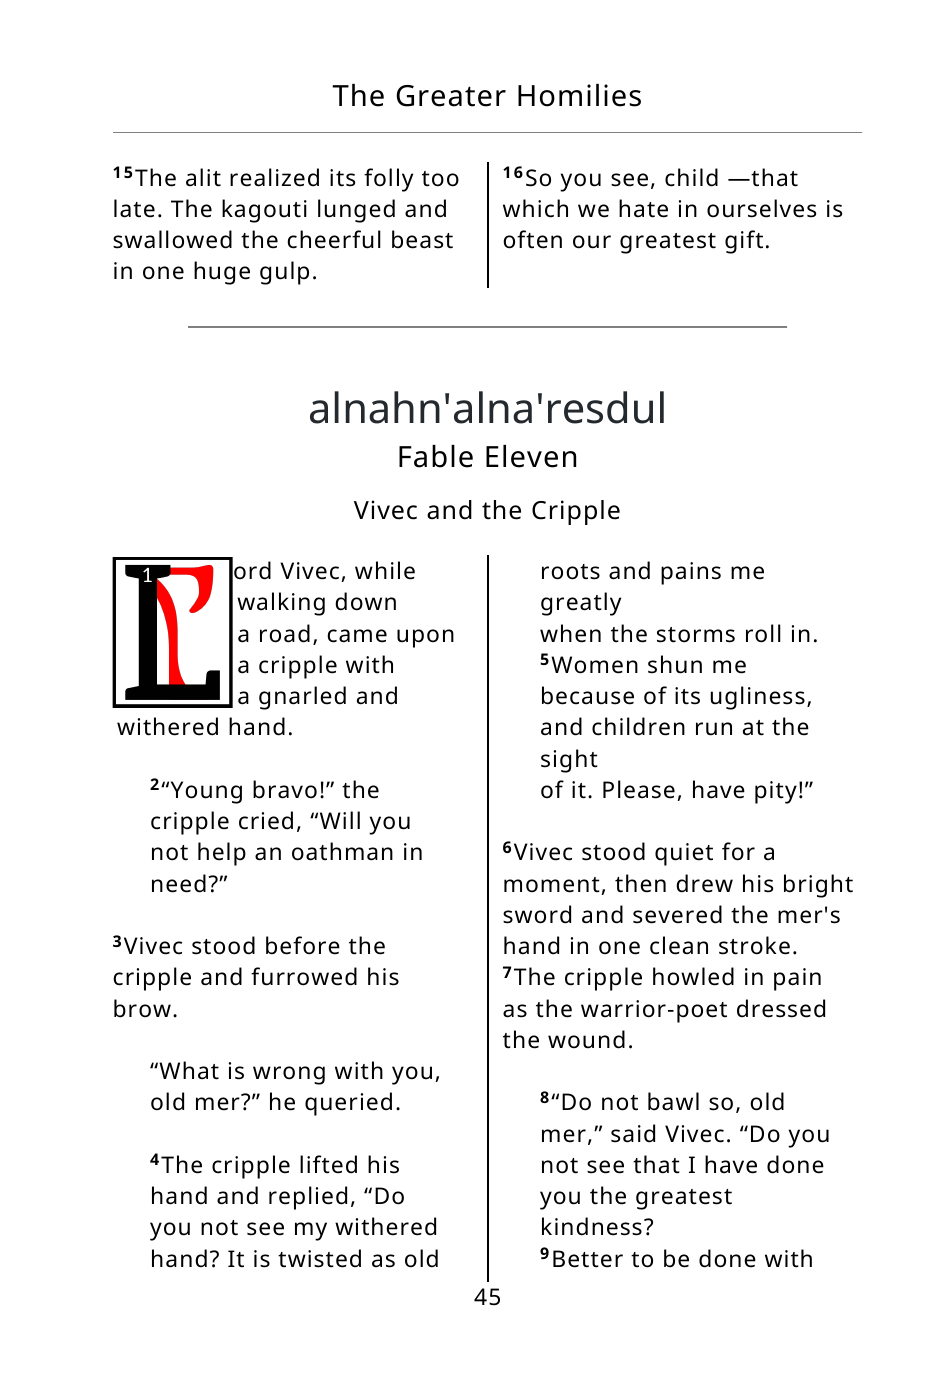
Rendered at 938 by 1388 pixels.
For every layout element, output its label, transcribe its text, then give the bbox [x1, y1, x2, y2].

text 2“Young bravo!” the cripple cried, “Will you not help an oathman in need?” [150, 774, 454, 899]
text Vivec and the Cripple [112, 493, 862, 527]
text withered hand. [112, 711, 472, 743]
text 6Vivec stood quiet for a moment, then drew his bright sword and severed the mer's hand in one clean stroke. 7The cripple howled in pain as the warrior-poet dressed the wound. [502, 836, 862, 1055]
text ord Vivec, while [112, 555, 472, 586]
text 8“Do not bawl so, old mer,” said Vivec. “Do you not see that I have done you the greatest kindness? 9Better to be done with [540, 1086, 844, 1274]
text 4The cripple lifted his hand and replied, “Do you not see my withered hand? It is twisted as old [150, 1149, 454, 1274]
text 3Vivec stood before the cripple and furrowed his brow. [112, 930, 472, 1024]
subtitle alnahn'alna'resdul [112, 379, 862, 436]
text The Greater Homilies [112, 75, 862, 115]
text a gnarled and [112, 680, 472, 711]
text Fable Eleven [112, 436, 862, 476]
text 15The alit realized its folly too late. The kagouti lunged and swallowed the cheerful beast in one huge gulp. [112, 162, 472, 287]
text a road, came upon [233, 618, 472, 649]
text roots and pains me greatly when the storms roll in. 5Women shun me because of its ugliness, and children run at the sight of it. Please, have pity!” [540, 555, 844, 805]
text 16So you see, child —that which we hate in ourselves is often our greatest gift. [502, 162, 862, 255]
picture [112, 557, 233, 708]
text walking down [233, 586, 472, 618]
text “What is wrong with you, old mer?” he queried. [150, 1055, 454, 1118]
text a cripple with [233, 649, 472, 680]
